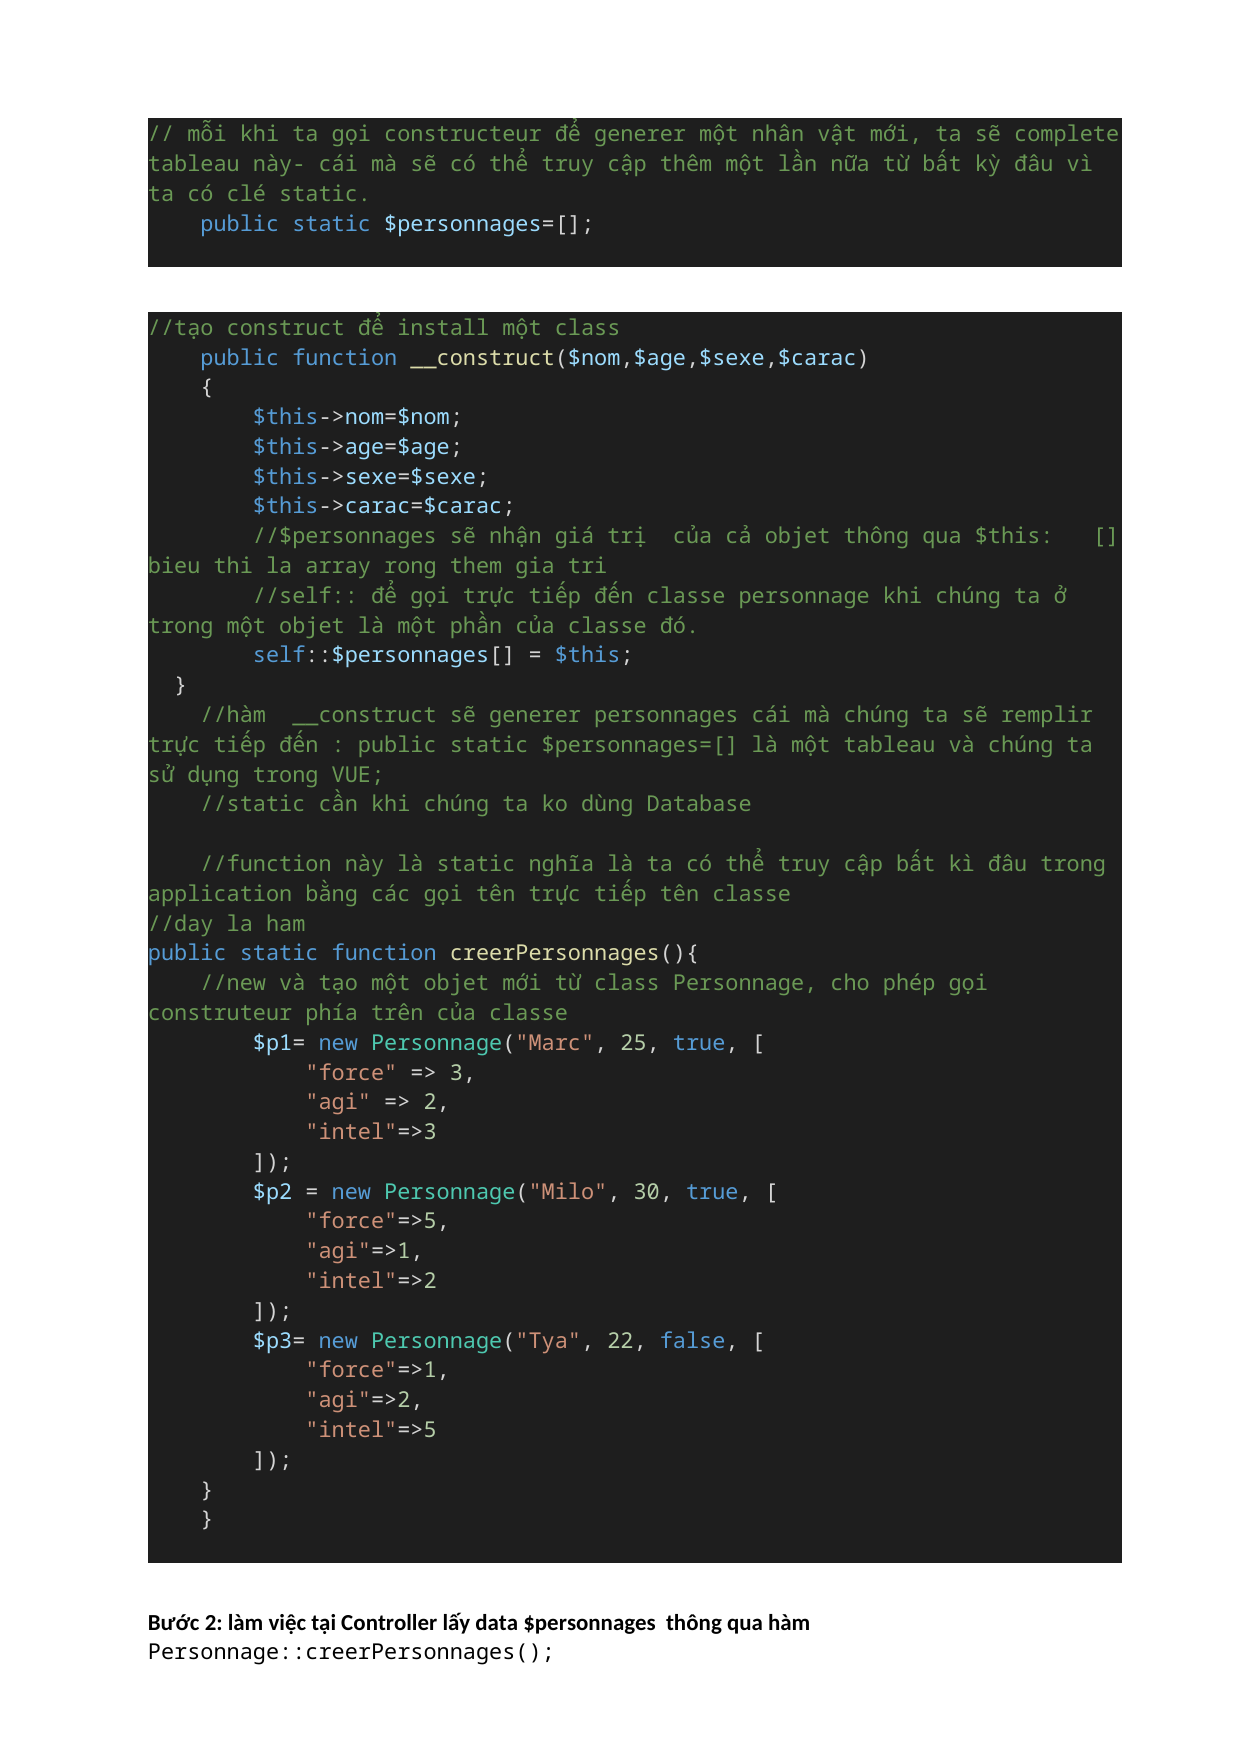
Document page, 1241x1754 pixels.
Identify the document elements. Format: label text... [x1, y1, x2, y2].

text public function __construct($nom,$age,$sexe,$carac) [148, 342, 1122, 371]
text { [148, 371, 1122, 401]
text } [148, 1503, 1122, 1533]
text "intel"=>2 [148, 1265, 1122, 1295]
text $p1= new Personnage("Marc", 25, true, [ [148, 1027, 1122, 1057]
text //day la ham [148, 908, 1122, 937]
text "force"=>1, [148, 1354, 1122, 1384]
text //function này là static nghĩa là ta có thể truy cập bất kì đâu trong application bằng các gọi tên trực tiếp tên classe [148, 848, 1122, 908]
text "intel"=>5 [148, 1414, 1122, 1444]
text //$personnages sẽ nhận giá trị của cả objet thông qua $this: [] bieu thi la array rong them gia tri [148, 520, 1122, 580]
text "agi"=>2, [148, 1384, 1122, 1414]
text //hàm __construct sẽ generer personnages cái mà chúng ta sẽ remplir trực tiếp đến : public static $personnages=[] là một tableau và chúng ta sử dụng trong VUE; [148, 699, 1122, 788]
text "agi"=>1, [148, 1235, 1122, 1265]
text Bước 2: làm việc tại Controller lấy data $personnages thông qua hàm Personnage::creerPersonnages(); [148, 1608, 1122, 1666]
text $this->nom=$nom; [148, 401, 1122, 431]
text "force" => 3, [148, 1057, 1122, 1086]
text //self:: để gọi trực tiếp đến classe personnage khi chúng ta ở trong một objet là một phần của classe đó. [148, 580, 1122, 639]
text public static function creerPersonnages(){ [148, 937, 1122, 967]
text //new và tạo một objet mới từ class Personnage, cho phép gọi construteur phía trên của classe [148, 967, 1122, 1027]
text "intel"=>3 [148, 1116, 1122, 1146]
text $this->sexe=$sexe; [148, 461, 1122, 491]
text "force"=>5, [148, 1206, 1122, 1235]
text //tạo construct để install một class [148, 312, 1122, 342]
text $p2 = new Personnage("Milo", 30, true, [ [148, 1176, 1122, 1206]
text ]); [148, 1146, 1122, 1176]
text $this->age=$age; [148, 431, 1122, 461]
text //static cần khi chúng ta ko dùng Database [148, 788, 1122, 818]
text // mỗi khi ta gọi constructeur để generer một nhân vật mới, ta sẽ complete tableau này- cái mà sẽ có thể truy cập thêm một lần nữa từ bất kỳ đâu vì ta có clé static. [148, 118, 1122, 207]
text self::$personnages[] = $this; [148, 639, 1122, 669]
text } [148, 669, 1122, 699]
text $this->carac=$carac; [148, 491, 1122, 520]
text "agi" => 2, [148, 1086, 1122, 1116]
text public static $personnages=[]; [148, 207, 1122, 237]
text ]); [148, 1295, 1122, 1325]
text } [148, 1474, 1122, 1503]
text $p3= new Personnage("Tya", 22, false, [ [148, 1325, 1122, 1354]
text ]); [148, 1444, 1122, 1474]
